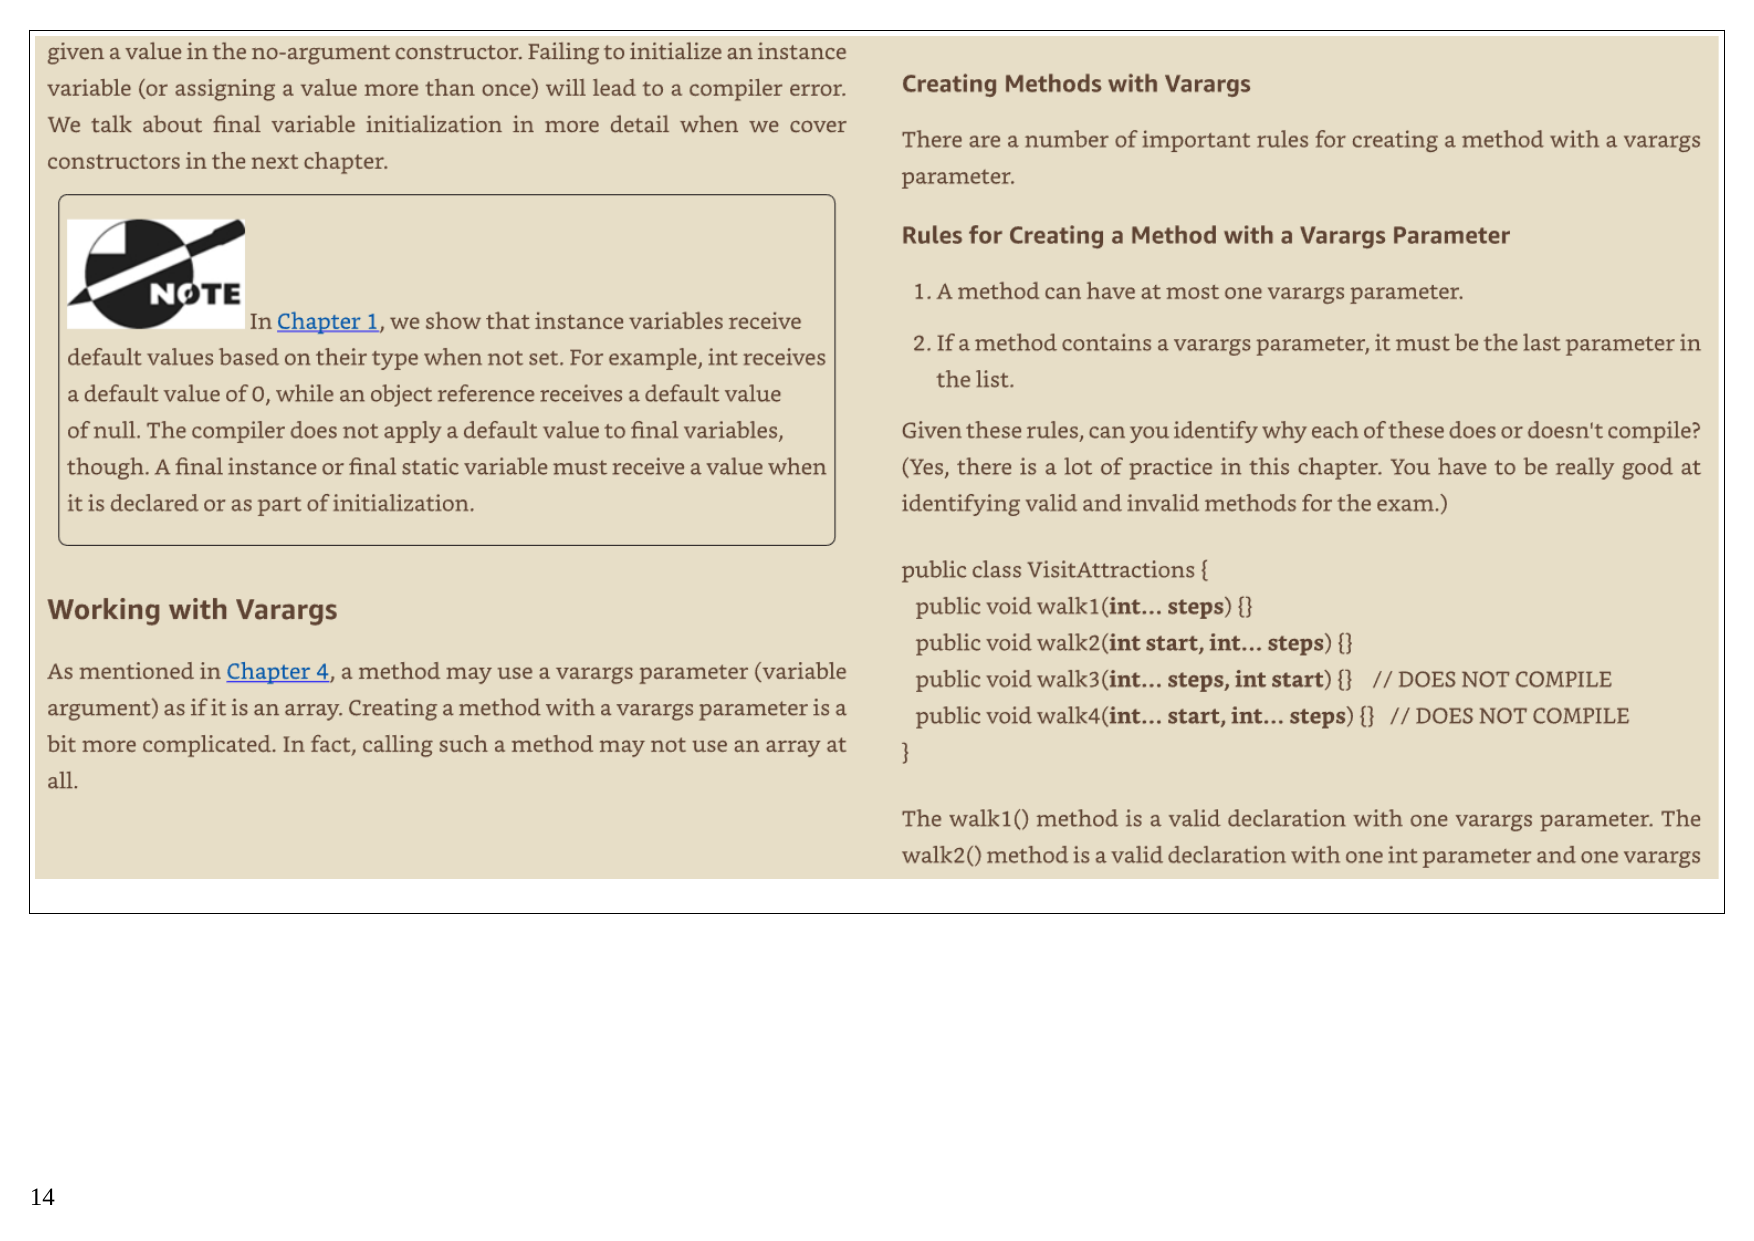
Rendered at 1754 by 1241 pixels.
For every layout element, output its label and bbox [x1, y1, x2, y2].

table_cell [30, 31, 1724, 913]
picture [35, 36, 1719, 879]
